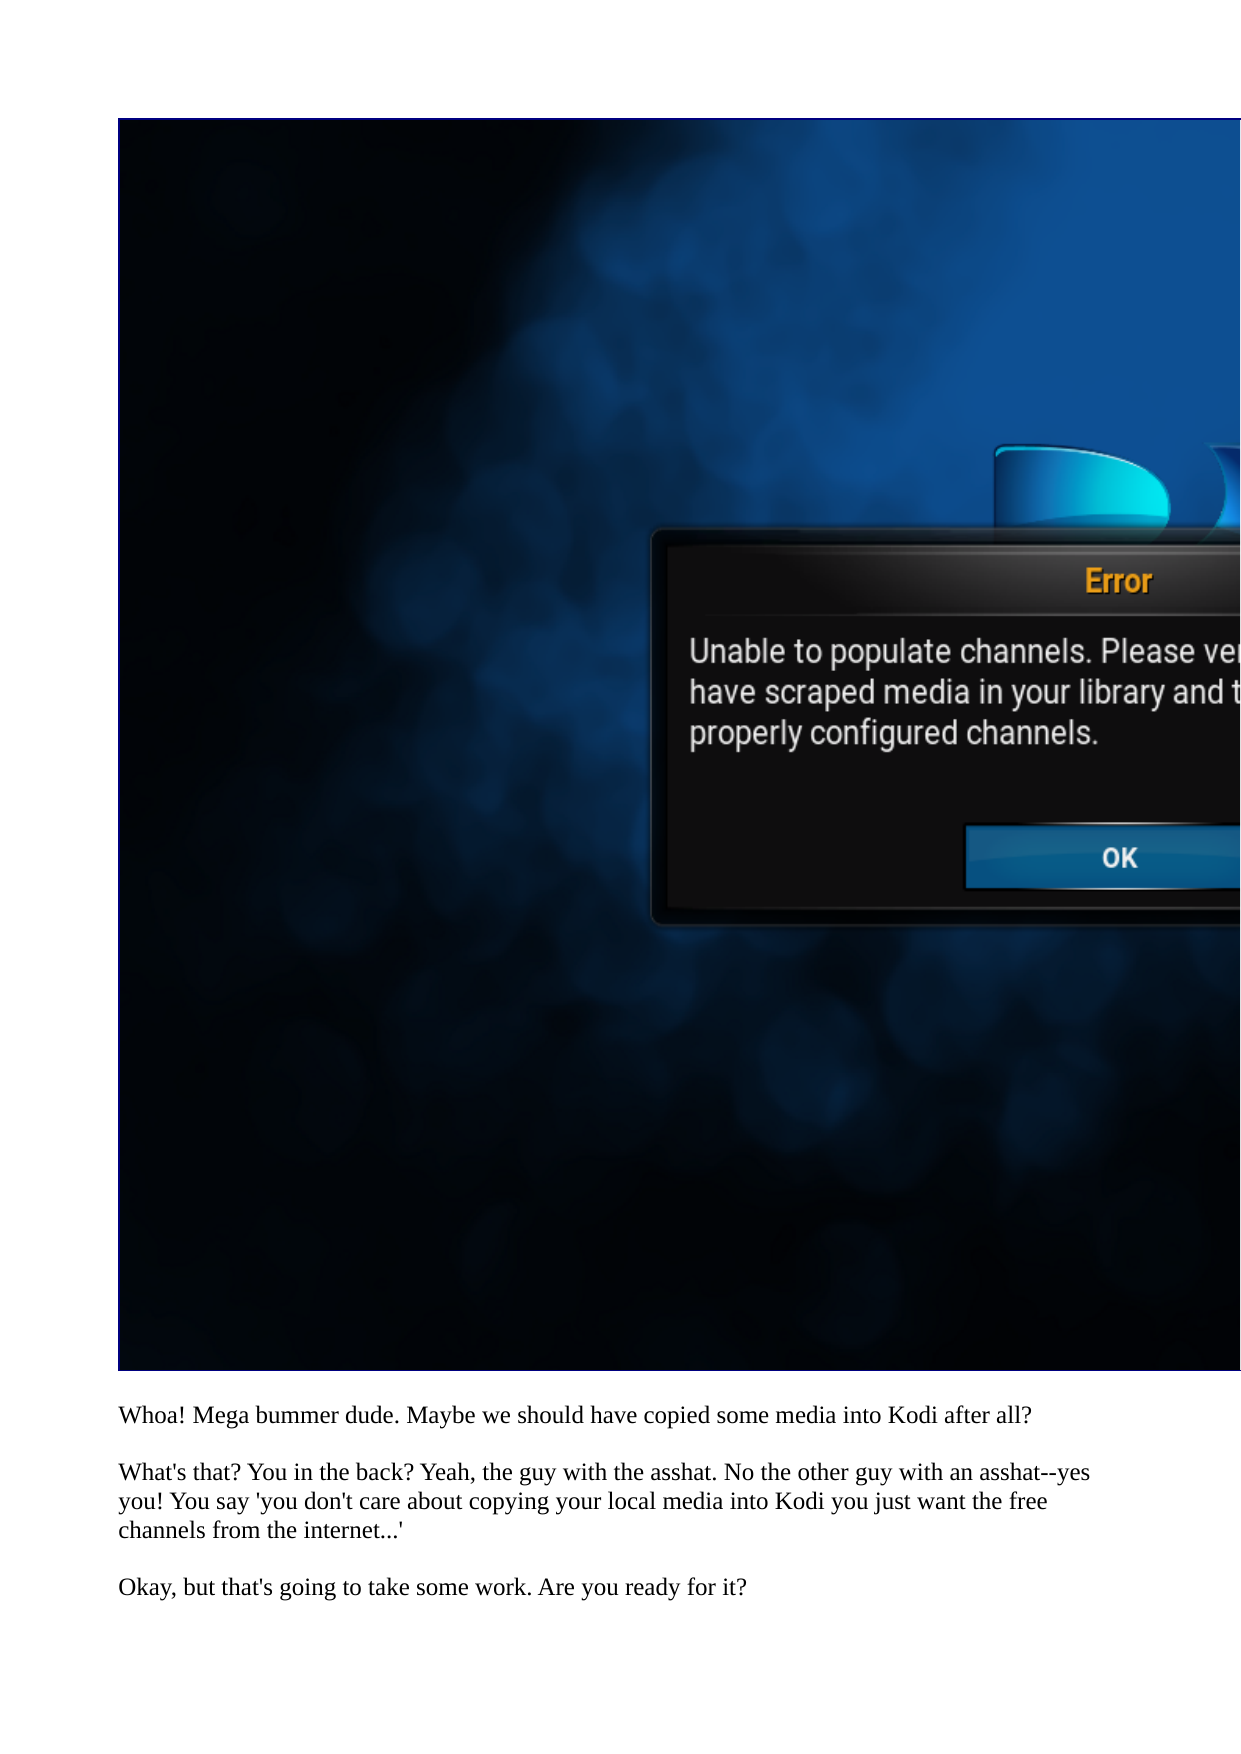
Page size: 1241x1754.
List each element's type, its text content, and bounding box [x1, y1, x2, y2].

text Whoa! Mega bummer dude. Maybe we should have copied some media into Kodi after all? What's that? You in the back? Yeah, the guy with the asshat. No the other guy with an asshat--yes you! You say 'you don't care about copying your local media into Kodi you just want the free channels from the internet...' Okay, but that's going to take some work. Are you ready for it? [118, 1371, 1122, 1601]
picture [120, 120, 1241, 1370]
